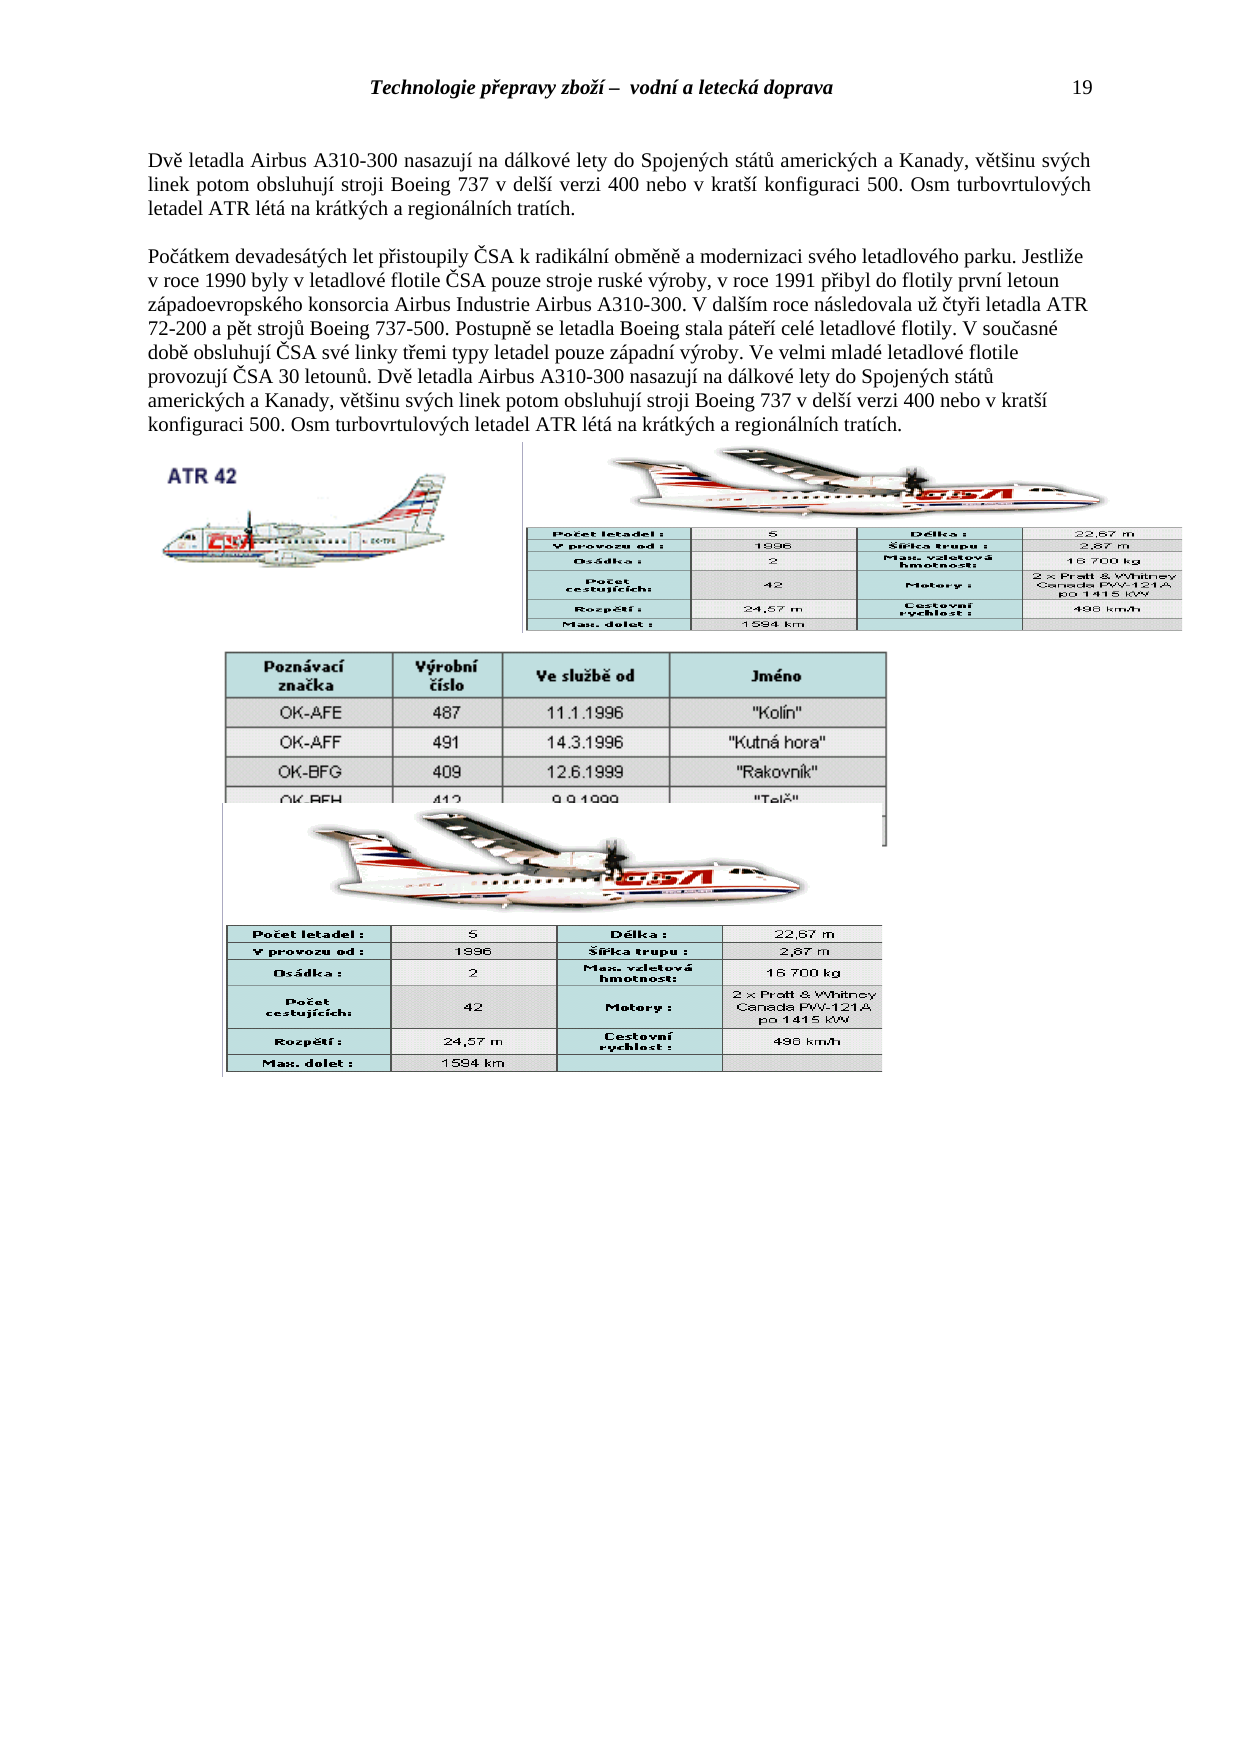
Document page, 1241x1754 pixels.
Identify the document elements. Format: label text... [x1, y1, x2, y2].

text Počátkem devadesátých let přistoupily ČSA k radikální obměně a modernizaci svého letadlového parku. Jestliže v roce 1990 byly v letadlové flotile ČSA pouze stroje ruské výroby, v roce 1991 přibyl do flotily první letoun západoevropského konsorcia Airbus Industrie Airbus A310-300. V dalším roce následovala už čtyři letadla ATR 72-200 a pět strojů Boeing 737-500. Postupně se letadla Boeing stala páteří celé letadlové flotily. V současné době obsluhují ČSA své linky třemi typy letadel pouze západní výroby. Ve velmi mladé letadlové flotile provozují ČSA 30 letounů. Dvě letadla Airbus A310-300 nasazují na dálkové lety do Spojených států amerických a Kanady, většinu svých linek potom obsluhují stroji Boeing 737 v delší verzi 400 nebo v kratší konfiguraci 500. Osm turbovrtulových letadel ATR létá na krátkých a regionálních tratích. [148, 244, 1093, 436]
text Dvě letadla Airbus A310-300 nasazují na dálkové lety do Spojených států amerických a Kanady, většinu svých linek potom obsluhují stroji Boeing 737 v delší verzi 400 nebo v kratší konfiguraci 500. Osm turbovrtulových letadel ATR létá na krátkých a regionálních tratích. [148, 148, 1093, 220]
